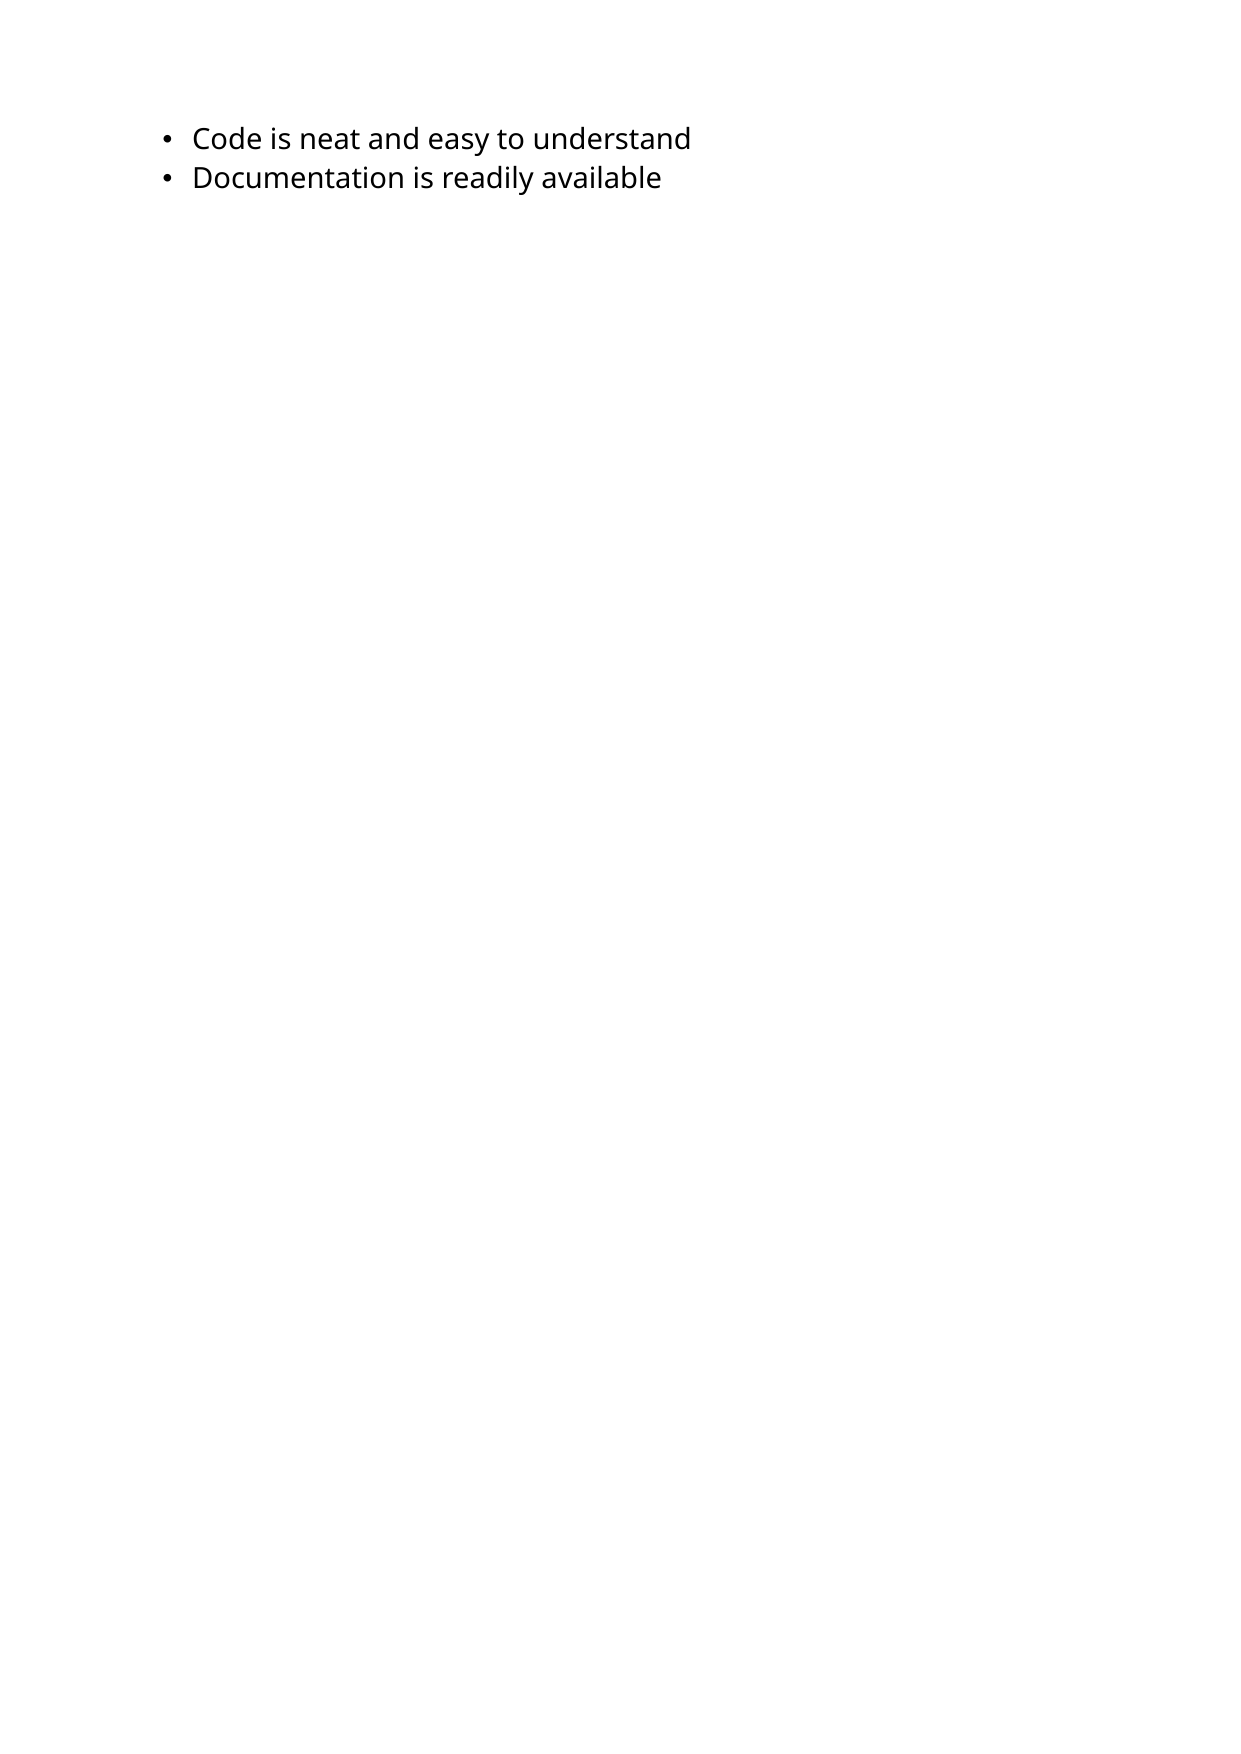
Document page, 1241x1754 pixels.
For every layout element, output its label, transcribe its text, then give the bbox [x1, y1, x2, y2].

list Documentation is readily available [162, 158, 1122, 197]
list Code is neat and easy to understand [162, 118, 1122, 158]
